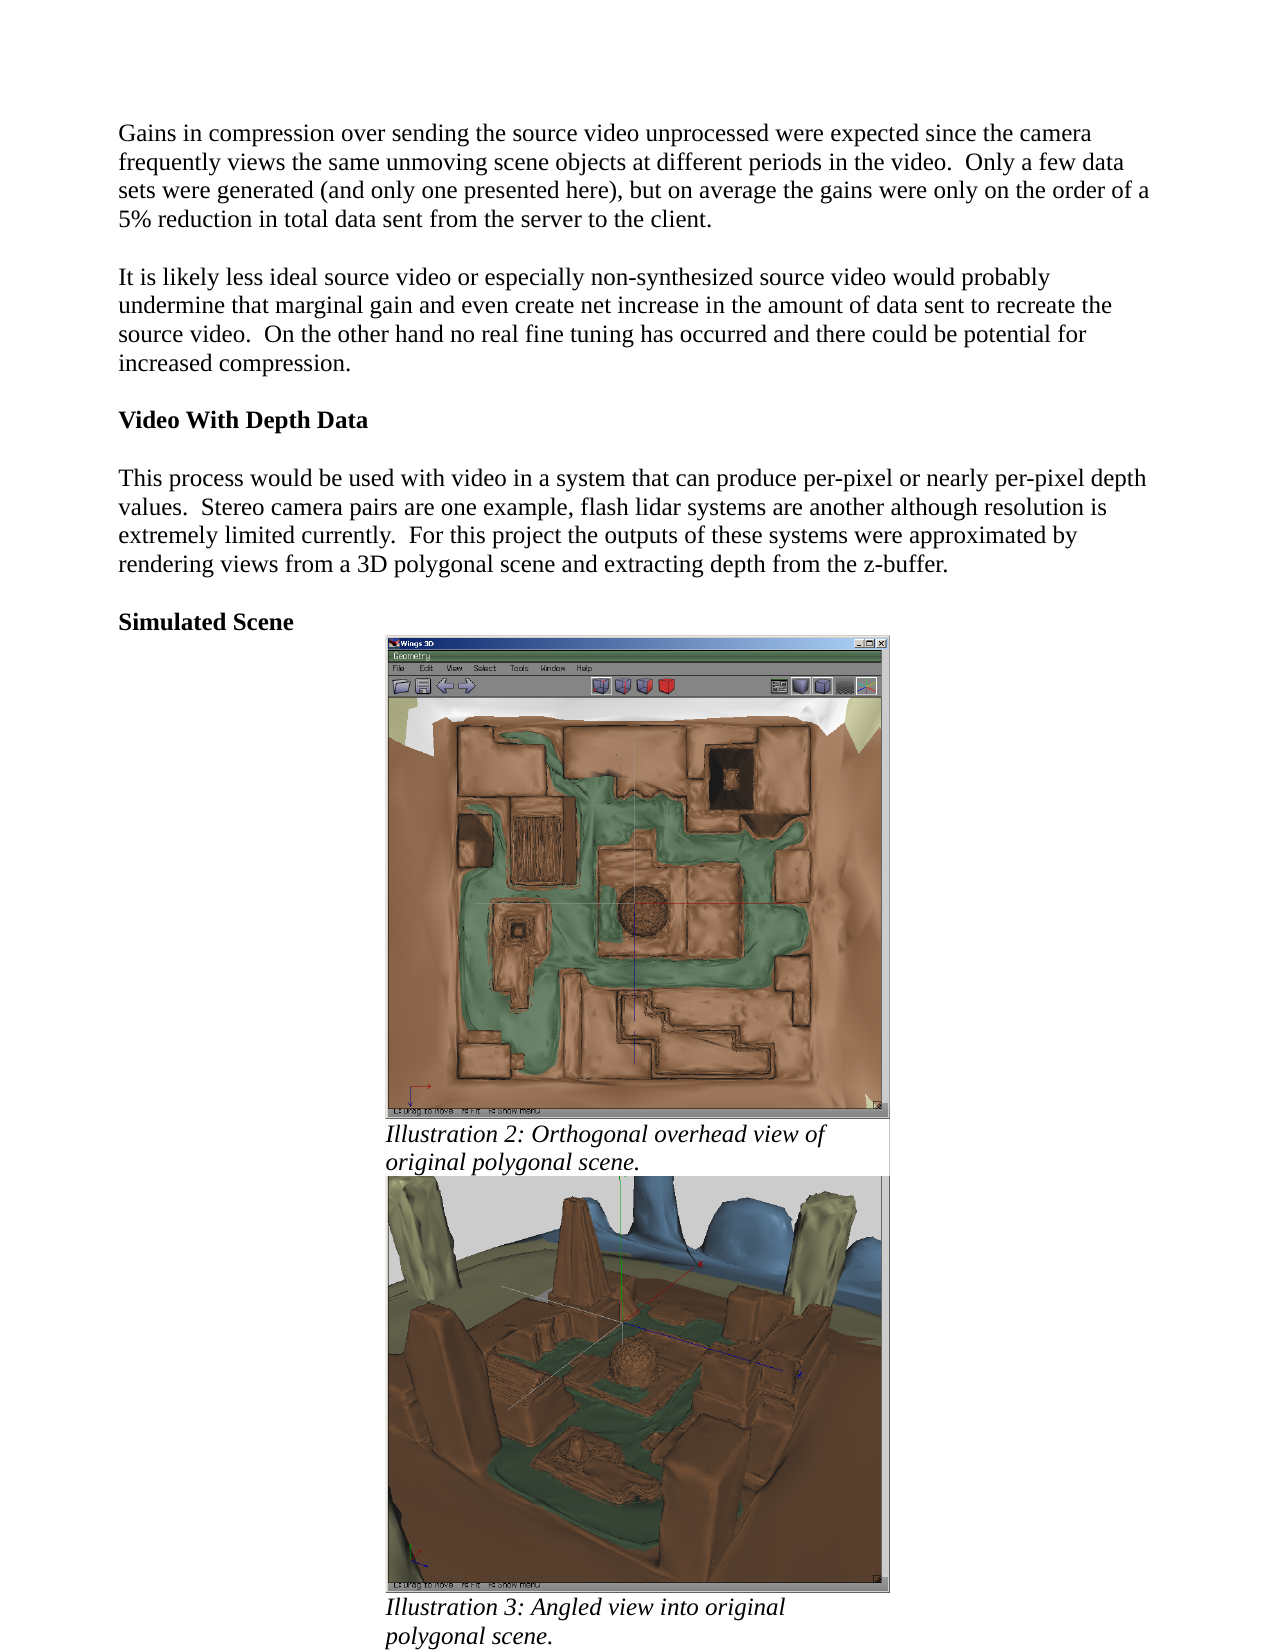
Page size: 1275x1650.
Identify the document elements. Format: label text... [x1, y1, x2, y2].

text Video With Depth Data [118, 406, 1157, 434]
picture [385, 1176, 890, 1593]
text This process would be used with video in a system that can produce per-pixel or nearly per-pixel depth values. Stereo camera pairs are one example, flash lidar systems are another although resolution is extremely limited currently. For this project the outputs of these systems were approximated by rendering views from a 3D polygonal scene and extracting depth from the z-buffer. [118, 463, 1157, 578]
text Illustration 2: Orthogonal overhead view of original polygonal scene. [385, 1119, 890, 1176]
text Illustration 3: Angled view into original polygonal scene. [385, 1593, 890, 1650]
text It is likely less ideal source video or especially non-synthesized source video would probably undermine that marginal gain and even create net increase in the amount of data sent to recreate the source video. On the other hand no real fine tuning has occurred and there could be potential for increased compression. [118, 262, 1157, 377]
text Gains in compression over sending the source video unprocessed were expected since the camera frequently views the same unmoving scene objects at different periods in the video. Only a few data sets were generated (and only one presented here), but on average the gains were only on the order of a 5% reduction in total data sent from the server to the client. [118, 118, 1157, 233]
picture [385, 635, 890, 1119]
text Simulated Scene [118, 607, 1157, 636]
